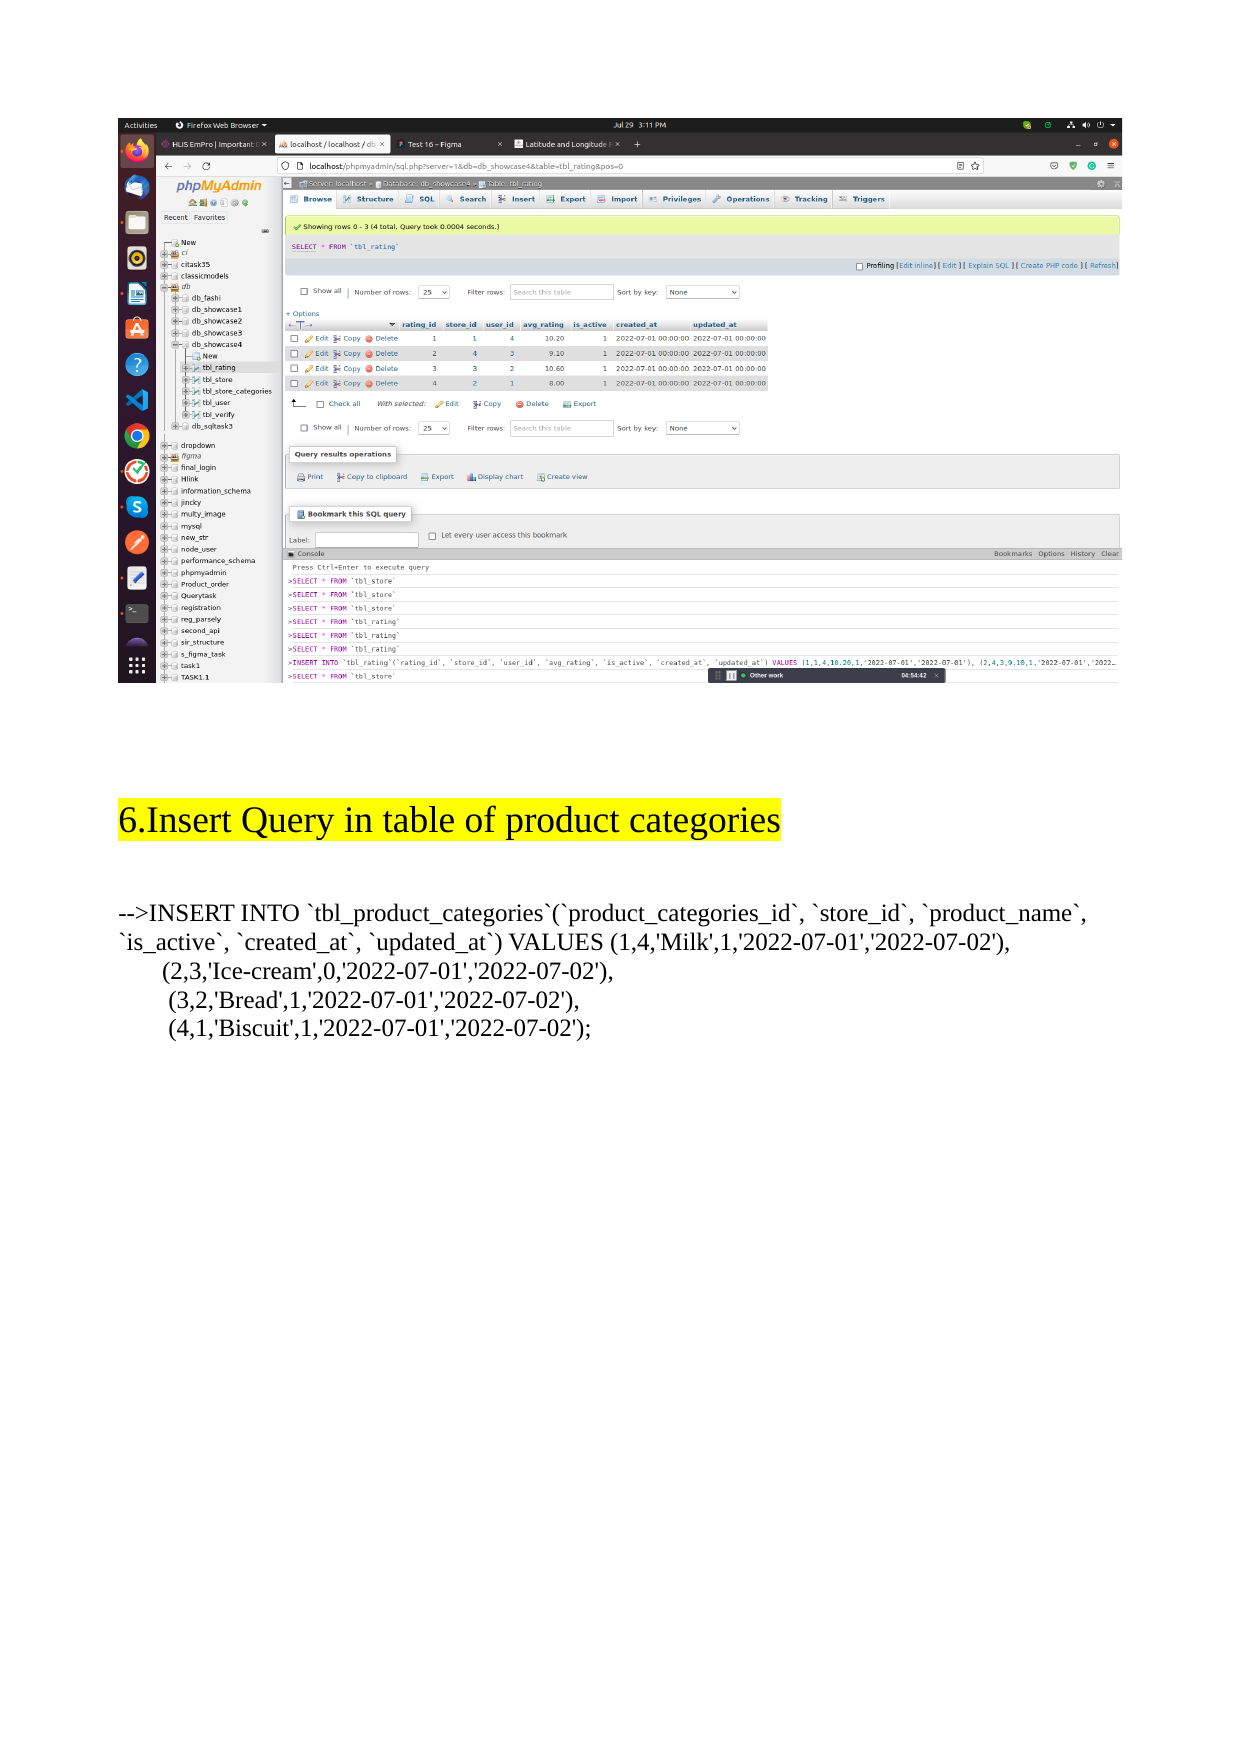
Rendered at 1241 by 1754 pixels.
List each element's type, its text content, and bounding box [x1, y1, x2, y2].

text 6.Insert Query in table of product categories [118, 798, 1122, 841]
text (2,3,'Ice-cream',0,'2022-07-01','2022-07-02'), [118, 956, 1122, 985]
text -->INSERT INTO `tbl_product_categories`(`product_categories_id`, `store_id`, `product_name`, `is_active`, `created_at`, `updated_at`) VALUES (1,4,'Milk',1,'2022-07-01','2022-07-02'), [118, 898, 1122, 956]
picture [118, 118, 1123, 683]
text (4,1,'Biscuit',1,'2022-07-01','2022-07-02'); [118, 1013, 1122, 1042]
text (3,2,'Bread',1,'2022-07-01','2022-07-02'), [118, 985, 1122, 1013]
